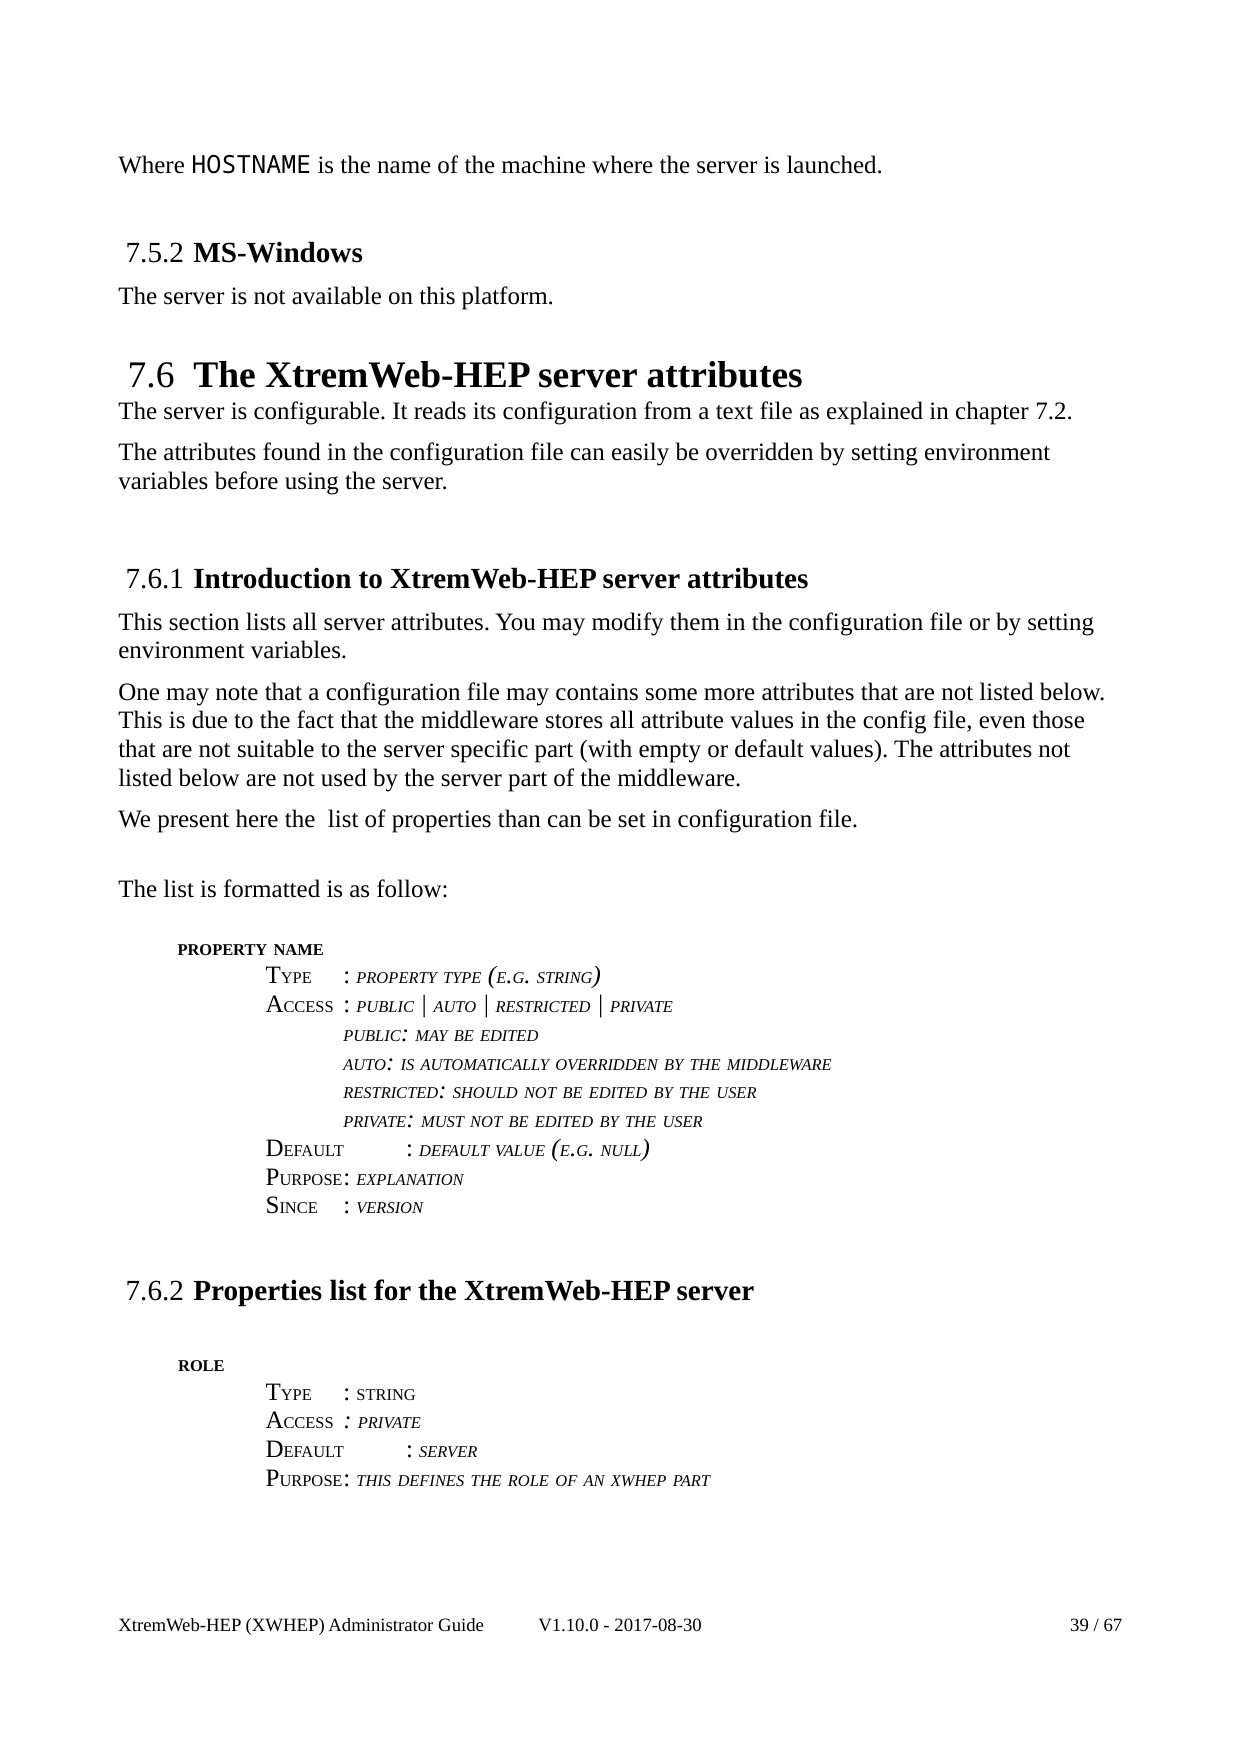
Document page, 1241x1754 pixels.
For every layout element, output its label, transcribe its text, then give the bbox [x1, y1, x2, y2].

text Purpose : this defines the role of an xwhep part [265, 1463, 1122, 1492]
text Purpose : explanation [265, 1162, 1122, 1191]
text Access : public | auto | restricted | private [265, 989, 1122, 1018]
text This section lists all server attributes. You may modify them in the configuration file or by setting environment variables. [118, 607, 1122, 664]
text Default : server [265, 1434, 1122, 1463]
text We present here the list of properties than can be set in configuration file. [118, 804, 1122, 833]
text The list is formatted is as follow: [118, 874, 1122, 903]
text Access : private [265, 1405, 1122, 1434]
text auto: is automatically overridden by the middleware [265, 1047, 1122, 1076]
text private: must not be edited by the user [265, 1104, 1122, 1133]
text Type : property type (e.g. string) [265, 961, 1122, 989]
text The server is not available on this platform. [118, 281, 1122, 309]
text Default : default value (e.g. null) [265, 1133, 1122, 1162]
text restricted: should not be edited by the user [265, 1076, 1122, 1104]
text One may note that a configuration file may contains some more attributes that are not listed below. This is due to the fact that the middleware stores all attribute values in the config file, even those that are not suitable to the server specific part (with empty or default values). The attributes not listed below are not used by the server part of the middleware. [118, 677, 1122, 792]
subtitle Introduction to XtremWeb-HEP server attributes [118, 561, 1122, 594]
text Since : version [265, 1191, 1122, 1219]
subtitle Properties list for the XtremWeb-HEP server [118, 1273, 1122, 1307]
text Where HOSTNAME is the name of the machine where the server is launched. [118, 147, 1122, 181]
text public: may be edited [265, 1018, 1122, 1047]
subtitle The XtremWeb-HEP server attributes [118, 353, 1122, 396]
subtitle MS-Windows [118, 235, 1122, 268]
text property name [177, 932, 1122, 961]
text Type : string [265, 1377, 1122, 1405]
text role [178, 1348, 1122, 1377]
text The attributes found in the configuration file can easily be overridden by setting environment variables before using the server. [118, 437, 1122, 494]
text The server is configurable. It reads its configuration from a text file as explained in chapter 7.2. [118, 396, 1122, 424]
